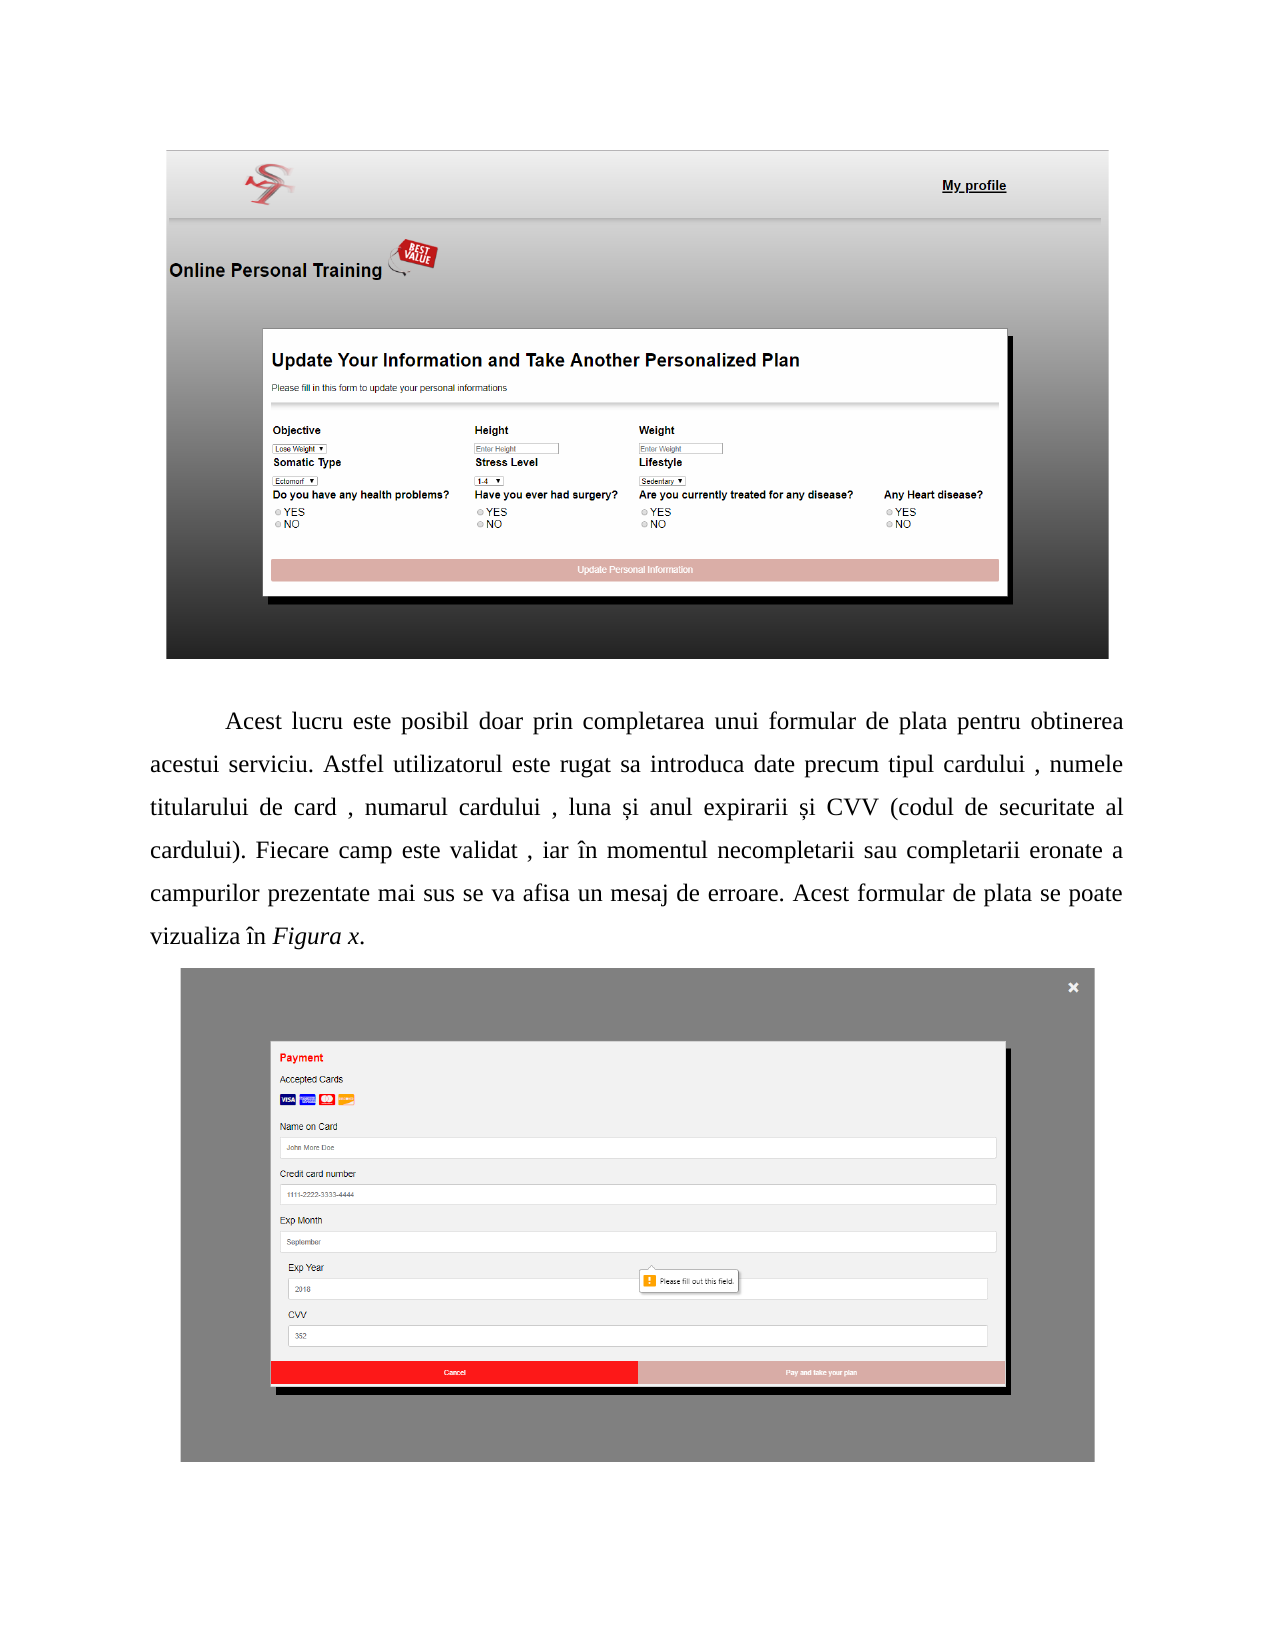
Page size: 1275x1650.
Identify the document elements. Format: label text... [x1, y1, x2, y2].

picture [166, 150, 1109, 659]
text Acest lucru este posibil doar prin completarea unui formular de plata pentru obtinerea acestui serviciu. Astfel utilizatorul este rugat sa introduca date precum tipul cardului , numele titularului de card , numarul cardului , luna și anul expirarii și CVV (codul de securitate al cardului). Fiecare camp este validat , iar în momentul necompletarii sau completarii eronate a campurilor prezentate mai sus se va afisa un mesaj de erroare. Acest formular de plata se poate vizualiza în Figura x. [150, 706, 1125, 950]
picture [180, 968, 1095, 1462]
